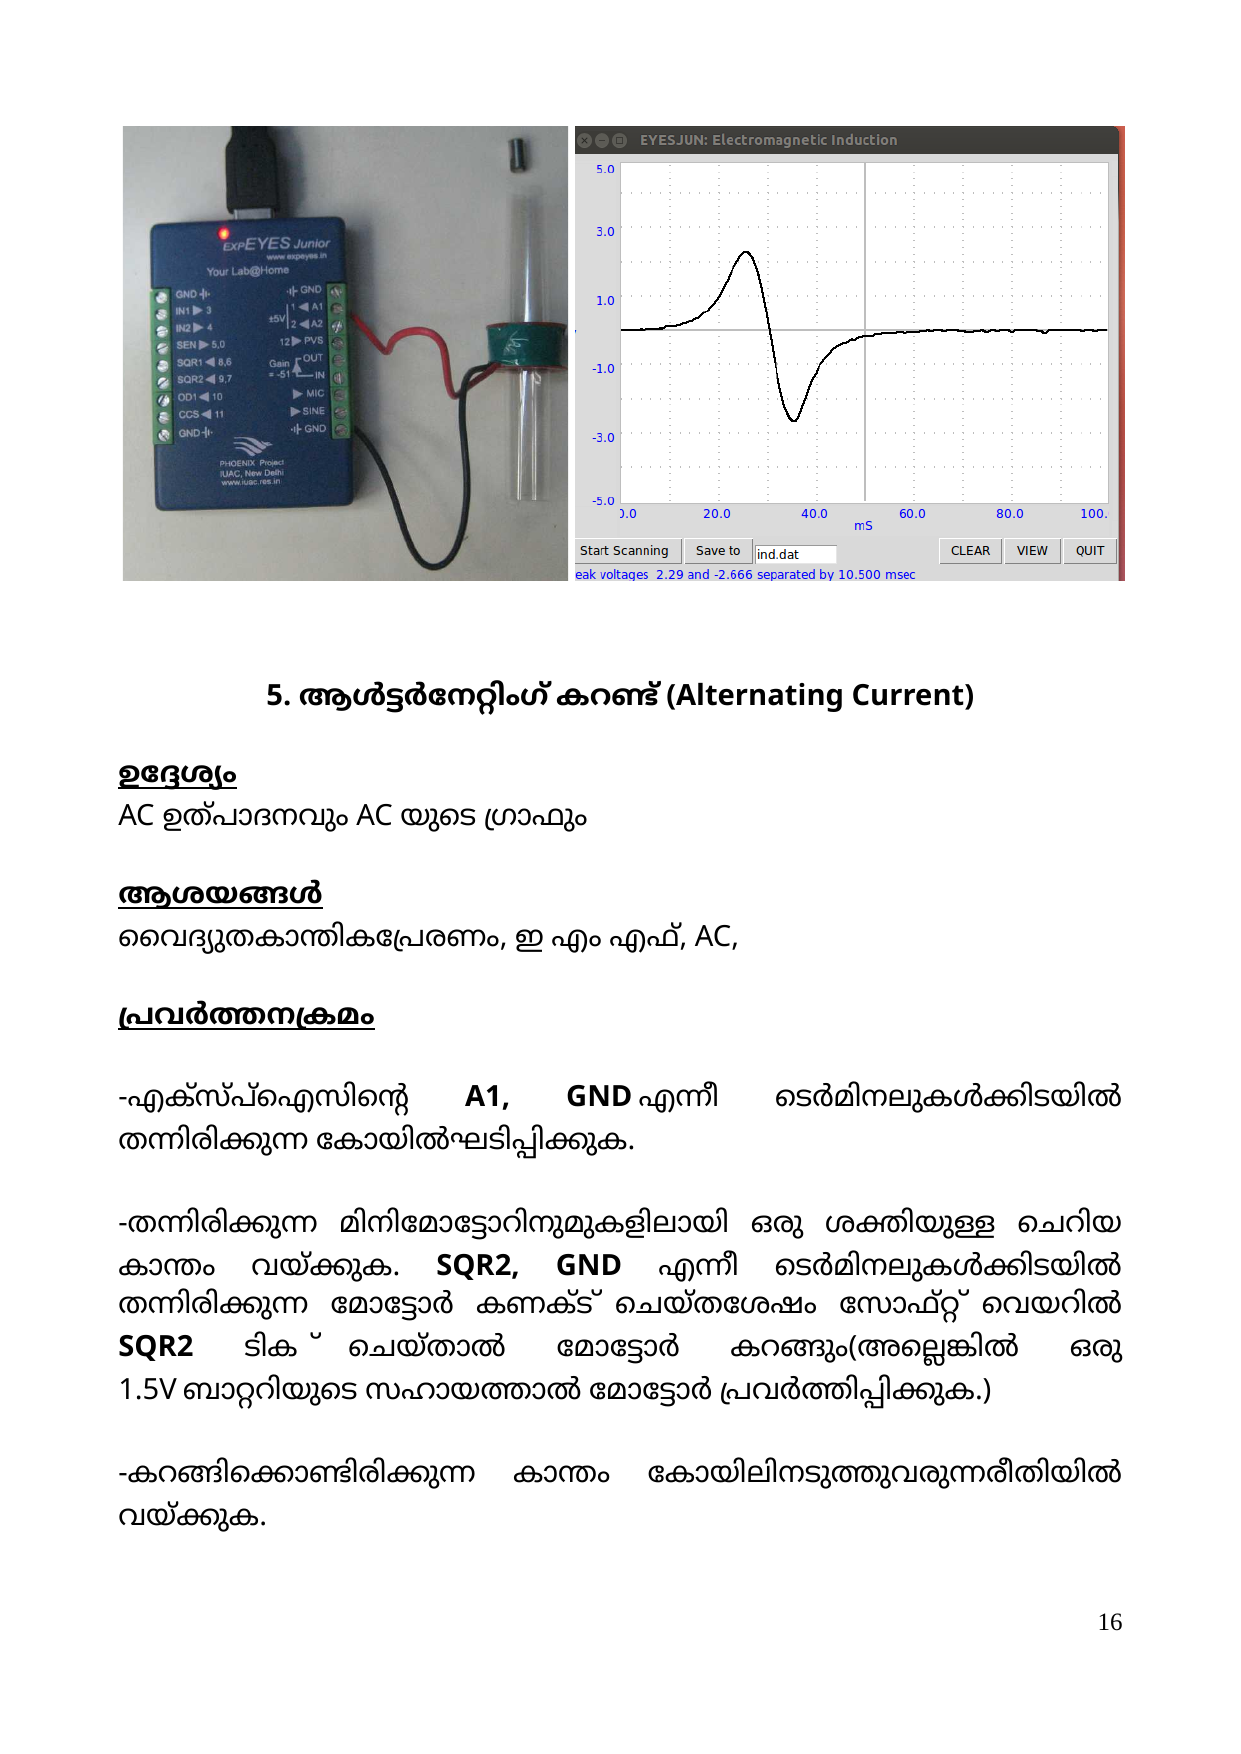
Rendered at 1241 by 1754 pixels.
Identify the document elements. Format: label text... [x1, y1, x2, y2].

text AC ഉത്പാദനവും AC യുടെ ഗ്രാഫും [118, 794, 1122, 837]
text വൈദ്യുതകാന്തികപ്രേരണം, ഇ എം എഫ്, AC, [118, 915, 1122, 958]
text -കറങ്ങിക്കൊണ്ടിരിക്കുന്ന കാന്തം കോയിലിനടുത്തുവരുന്നരീതിയില്‍ വയ്ക്കുക. [118, 1451, 1122, 1537]
text പ്രവര്‍ത്തനക്രമം [118, 998, 1122, 1036]
picture [575, 126, 1125, 581]
text -എക്സ്പ്ഐസിന്റെ A1, GNDഎന്നീ ടെര്‍മിനലുകള്‍ക്കിടയില്‍ തന്നിരിക്കുന്ന കോയില്‍ഘടിപ്പിക്കുക. [118, 1076, 1122, 1162]
text ആശയങ്ങള്‍ [118, 877, 1122, 915]
text -തന്നിരിക്കുന്ന മിനിമോട്ടോറിനുമുകളിലായി ഒരു ശക്തിയുള്ള ചെറിയ കാന്തം വയ്ക്കുക. SQR2, GND എന്നീ ടെര്‍മിനലുകള്‍ക്കിടയില്‍ തന്നിരിക്കുന്ന മോട്ടോര്‍ കണക്ട് ചെയ്തശേഷം സോഫ്റ്റ് വെയറില്‍ SQR2 ടിക് ചെയ്താല്‍ മോട്ടോര്‍ കറങ്ങും(അല്ലെങ്കില്‍ ഒരു 1.5Vബാറ്ററിയുടെ സഹായത്താല്‍ മോട്ടോര്‍ പ്രവര്‍ത്തിപ്പിക്കുക.) [118, 1201, 1122, 1411]
text 5. ആള്‍ട്ടര്‍നേറ്റിംഗ് കറണ്ട് (Alternating Current) [118, 674, 1122, 717]
text ഉദ്ദേശ്യം [118, 756, 1122, 794]
picture [122, 126, 569, 581]
